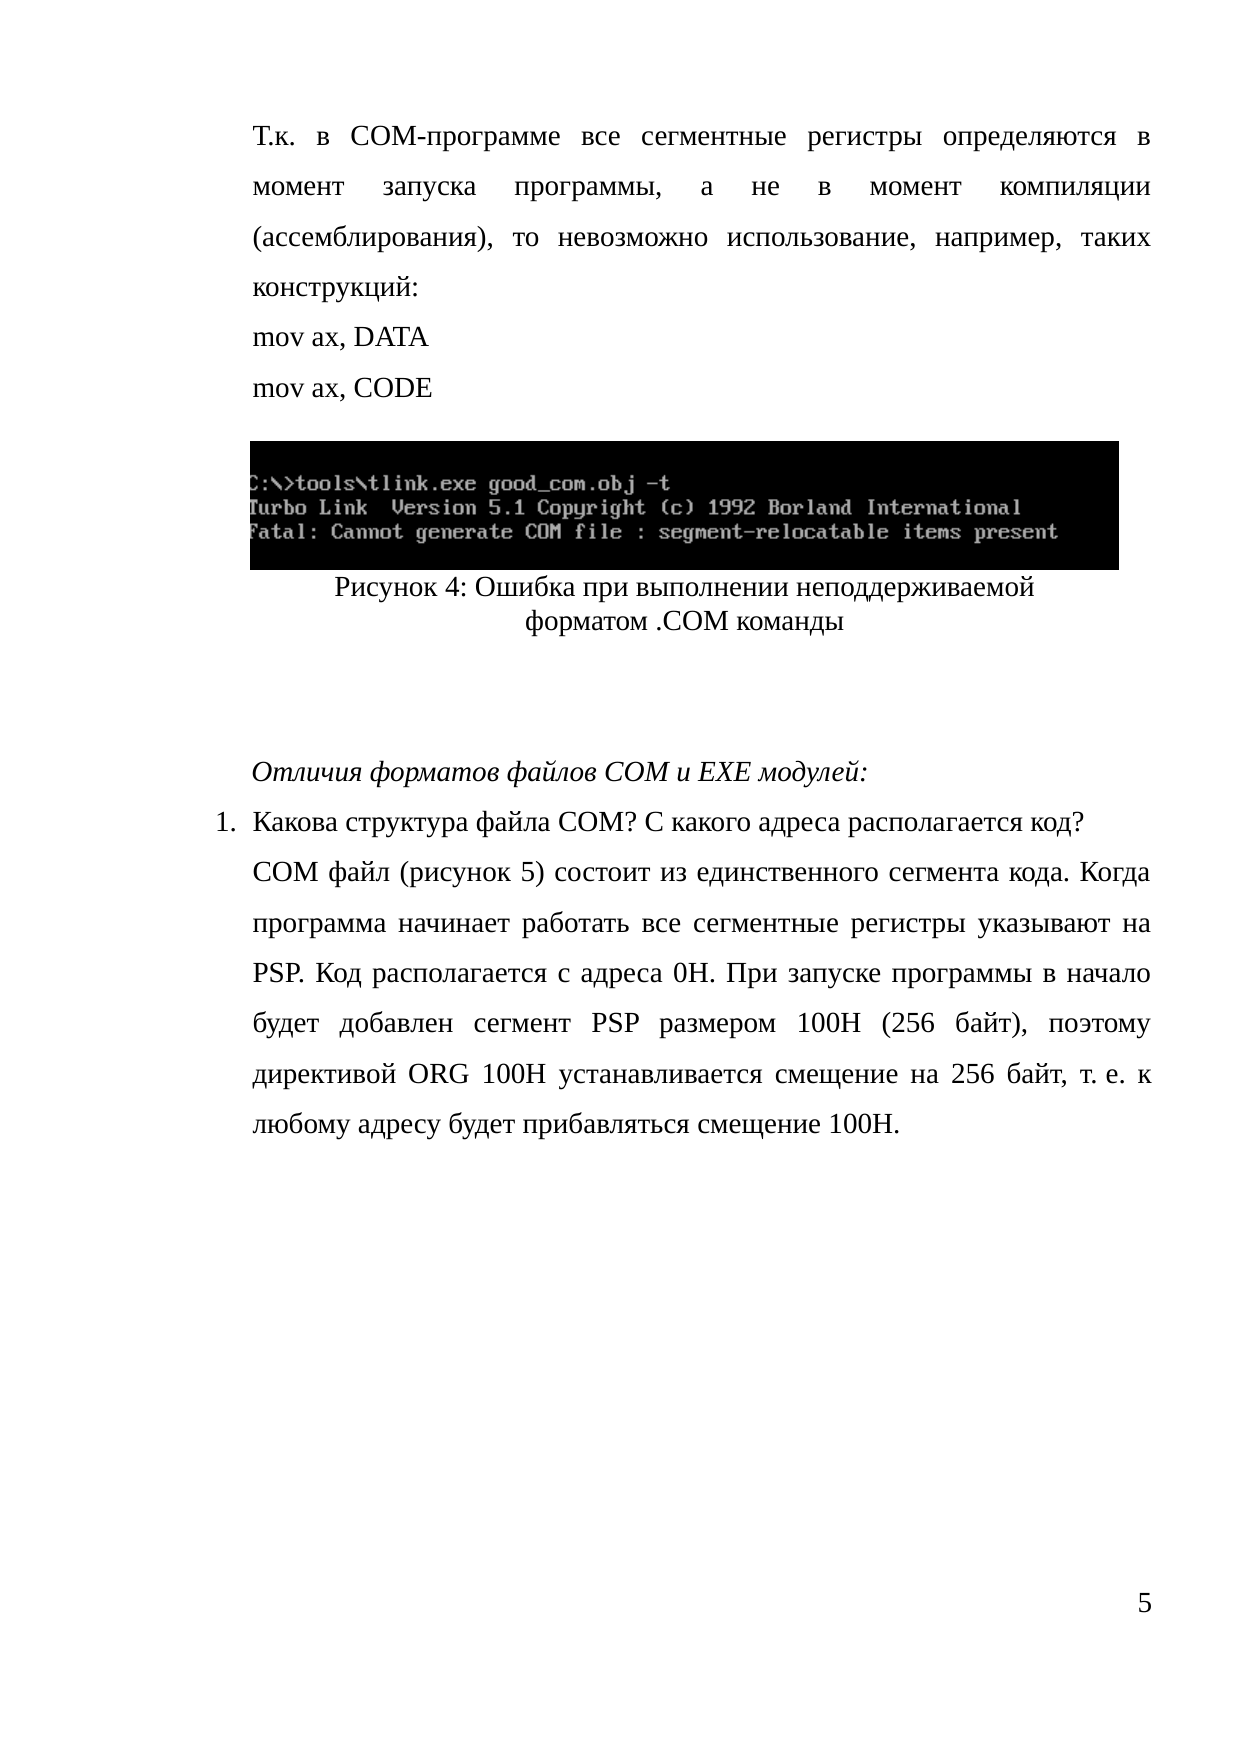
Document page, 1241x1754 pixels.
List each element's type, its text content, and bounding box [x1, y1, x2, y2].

text Отличия форматов файлов COM и EXE модулей: [177, 754, 1152, 787]
list mov ax, CODE [215, 370, 1152, 403]
text Рисунок 4: Ошибка при выполнении неподдерживаемой форматом .COM команды [250, 442, 1119, 637]
list Какова структура файла COM? С какого адреса располагается код? [215, 804, 1152, 838]
list COM файл (рисунок 5) состоит из единственного сегмента кода. Когда программа начинает работать все сегментные регистры указывают на PSP. Код располагается с адреса 0H. При запуске программы в начало будет добавлен сегмент PSP размером 100H (256 байт), поэтому директивой ORG 100H устанавливается смещение на 256 байт, т. е. к любому адресу будет прибавляться смещение 100H. [215, 854, 1152, 1140]
list mov ax, DATA [215, 319, 1152, 353]
list Т.к. в COM-программе все сегментные регистры определяются в момент запуска программы, а не в момент компиляции (ассемблирования), то невозможно использование, например, таких конструкций: [215, 118, 1152, 303]
picture [250, 441, 299, 538]
